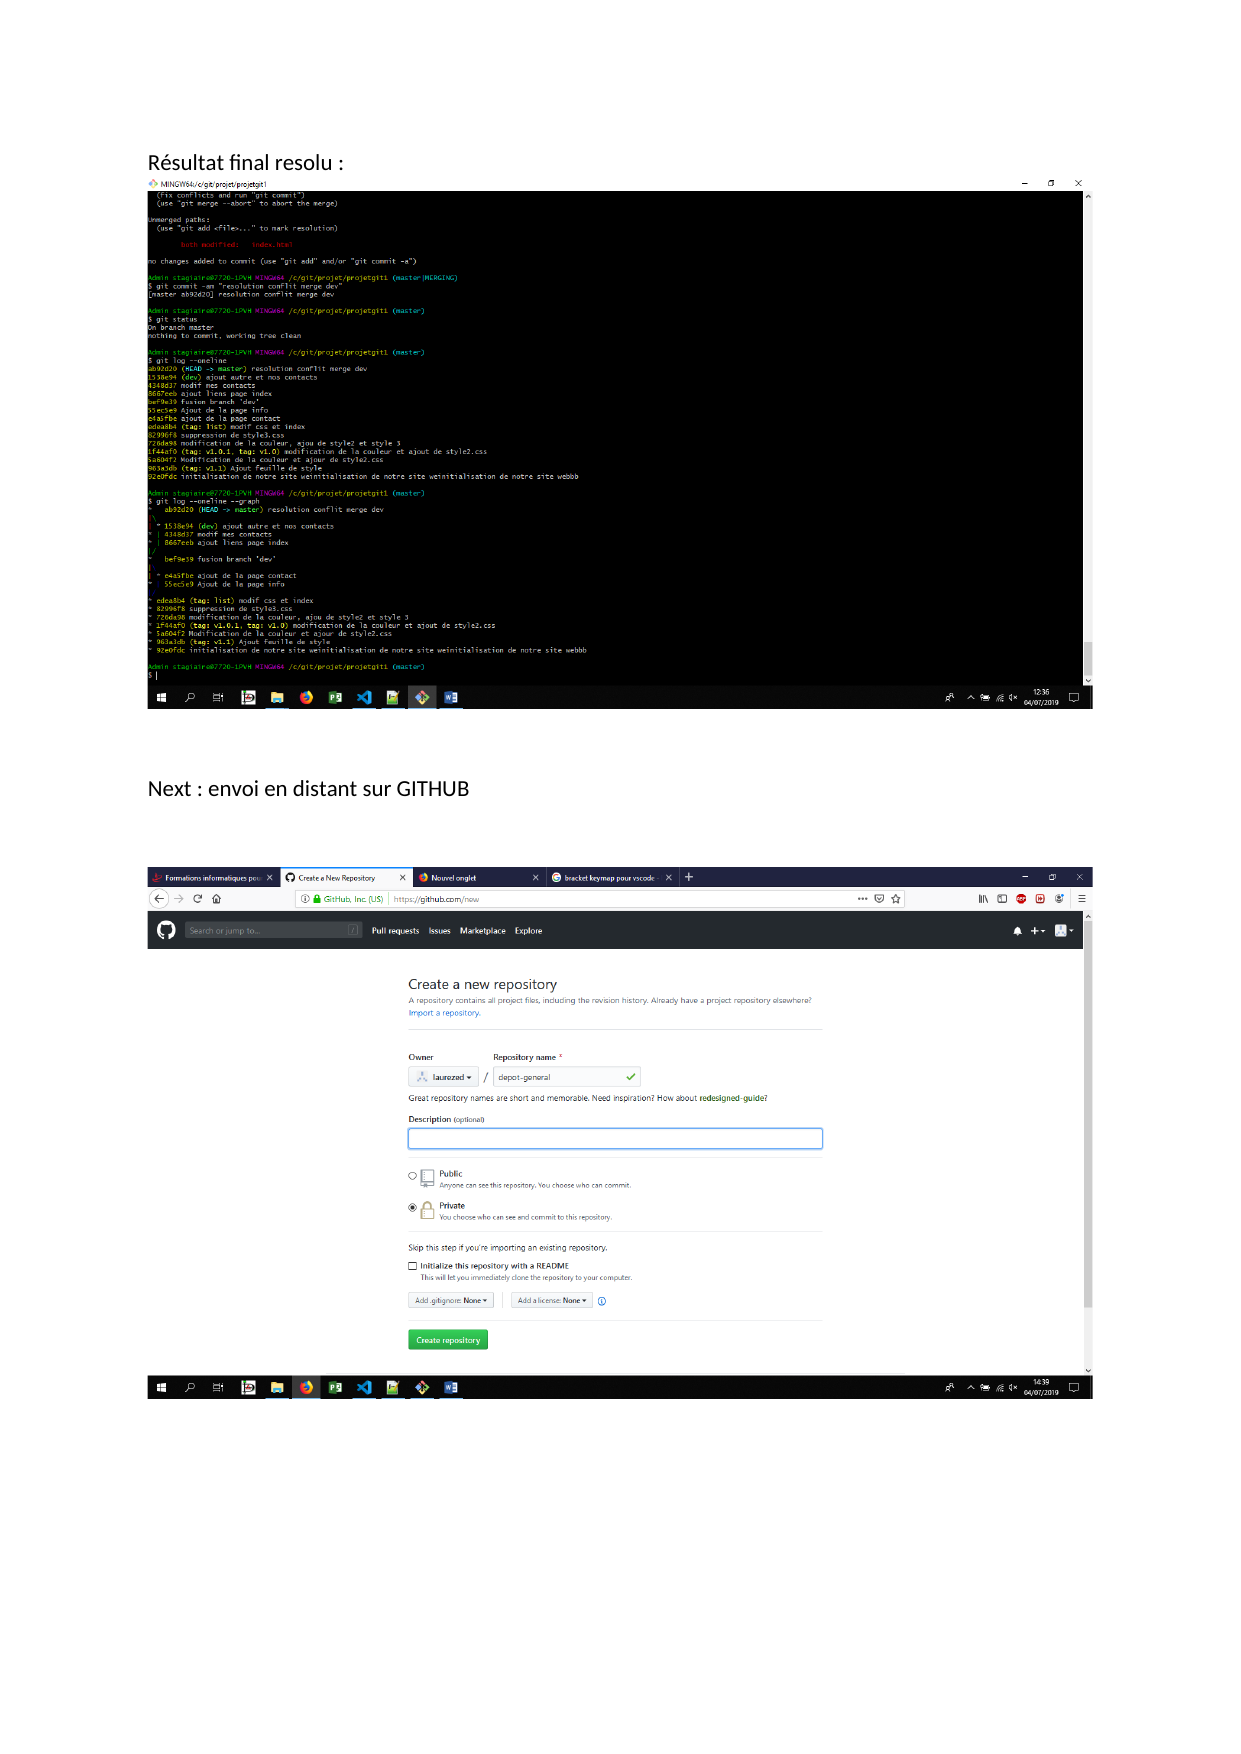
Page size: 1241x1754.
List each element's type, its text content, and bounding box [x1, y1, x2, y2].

text Next : envoi en distant sur GITHUB [148, 774, 1093, 802]
picture [147, 867, 1093, 1399]
picture [147, 177, 1093, 709]
text Résultat final resolu : [148, 148, 1093, 177]
